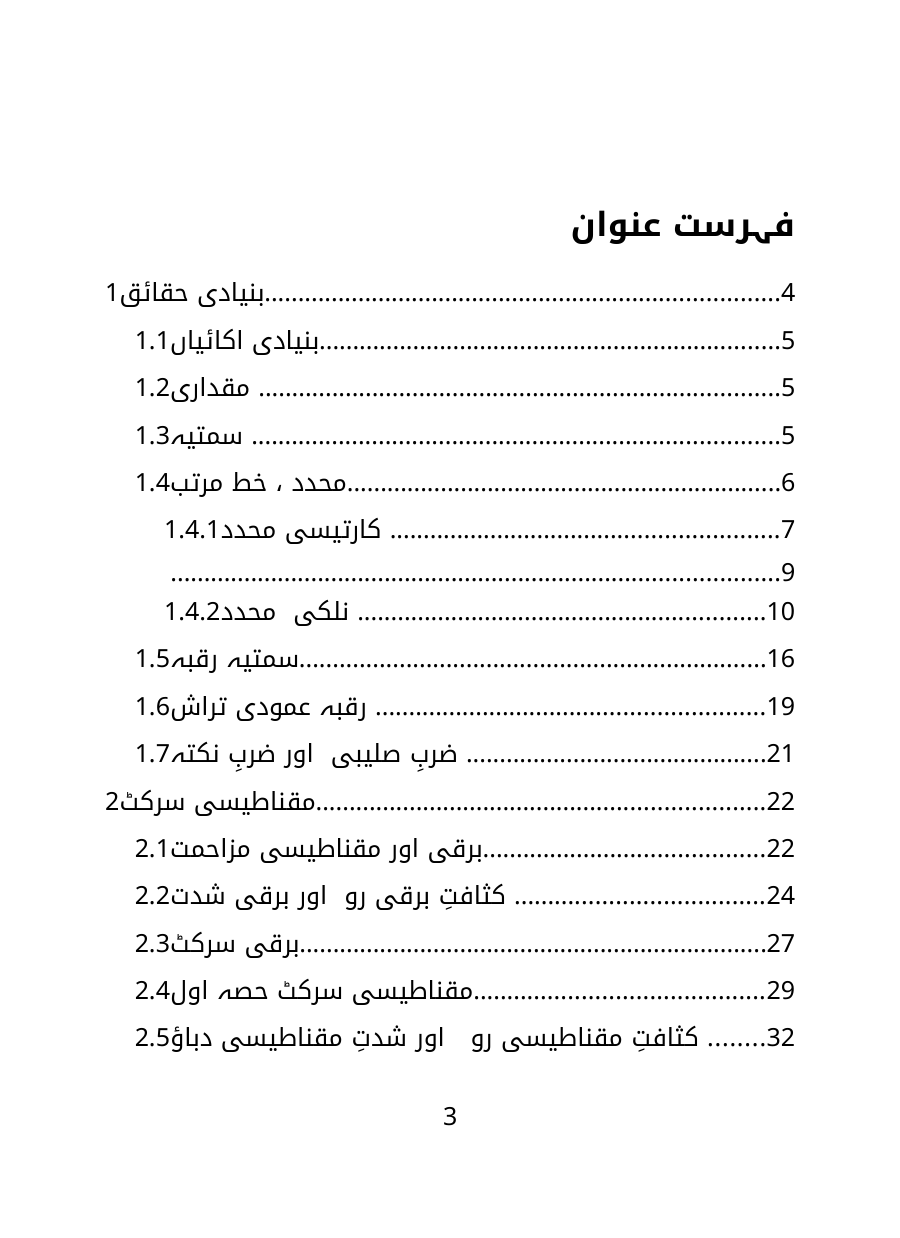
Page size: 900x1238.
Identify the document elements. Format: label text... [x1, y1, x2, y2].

text 1.4.1کارتیسی محدد 7 [164, 507, 795, 554]
text 1.3سمتیہ 5 [134, 412, 795, 459]
text 2مقناطیسی سرکٹ 22 [105, 778, 795, 825]
text 9 [164, 554, 795, 588]
text 1.4محدد ، خط مرتب 6 [134, 459, 795, 507]
text 1.1بنیادی اکائیاں 5 [134, 317, 795, 364]
text 1.6رقبہ عمودی تراش 19 [134, 683, 795, 730]
text 2.5کثافتِ مقناطیسی رو اور شدتِ مقناطیسی دباؤ 32 [134, 1015, 795, 1062]
text 1.4.2نلکی محدد 10 [164, 588, 795, 636]
text 2.2کثافتِ برقی رو اور برقی شدت 24 [134, 873, 795, 920]
text 1.7ضربِ صلیبی اور ضربِ نکتہ 21 [134, 730, 795, 778]
subtitle فہرست عنوان [105, 194, 795, 257]
text 2.4مقناطیسی سرکٹ حصہ اول 29 [134, 967, 795, 1015]
text 1.2مقداری 5 [134, 364, 795, 412]
text 2.1برقی اور مقناطیسی مزاحمت 22 [134, 825, 795, 873]
text 1.5سمتیہ رقبہ 16 [134, 636, 795, 683]
text 2.3برقی سرکٹ 27 [134, 920, 795, 967]
text 1بنیادی حقائق 4 [105, 270, 795, 317]
